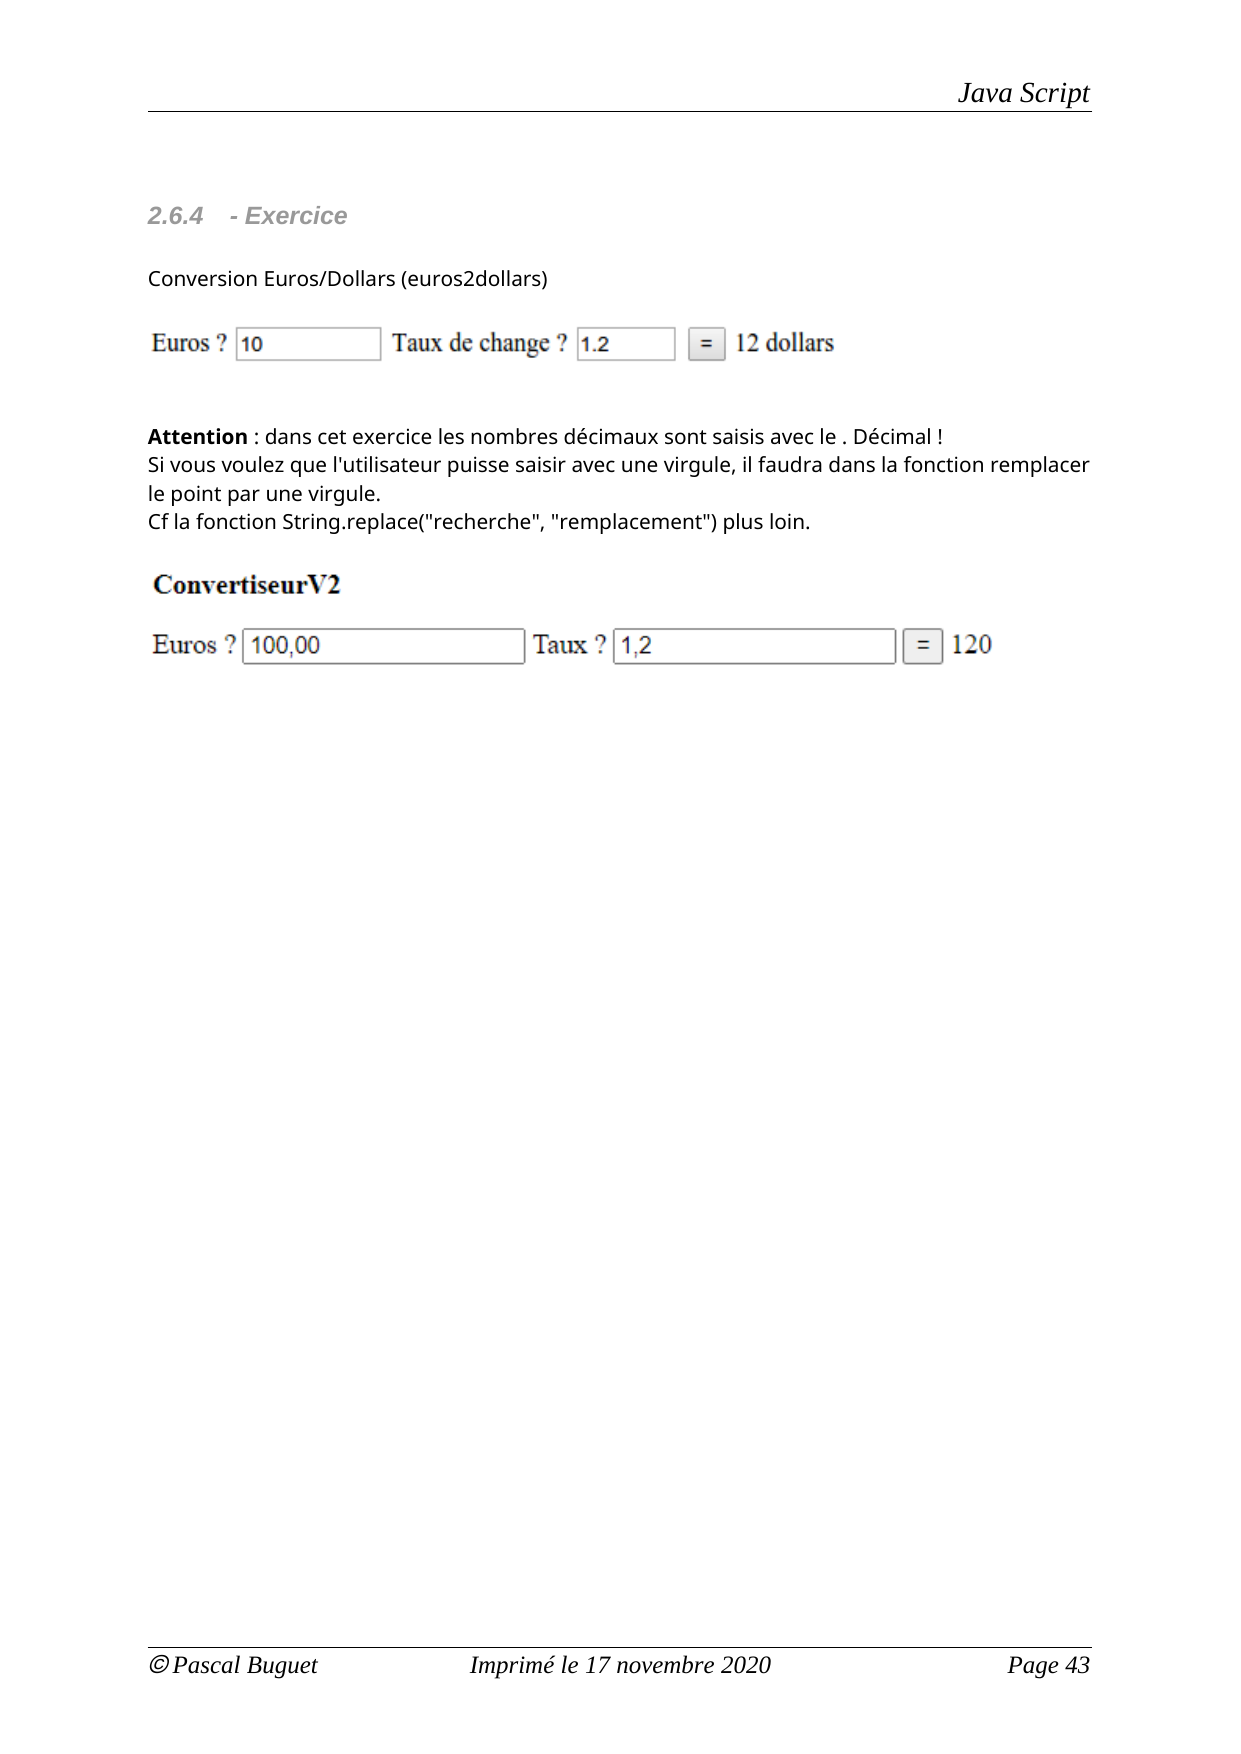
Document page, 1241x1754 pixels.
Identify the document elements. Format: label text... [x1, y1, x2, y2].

text Conversion Euros/Dollars (euros2dollars) [148, 264, 1092, 293]
picture [147, 321, 845, 366]
text Si vous voulez que l'utilisateur puisse saisir avec une virgule, il faudra dans la fonction remplacer le point par une virgule. [148, 451, 1092, 507]
subtitle - Exercice [148, 201, 1092, 230]
picture [147, 564, 1014, 682]
text Cf la fonction String.replace("recherche", "remplacement") plus loin. [148, 507, 1092, 536]
text Attention : dans cet exercice les nombres décimaux sont saisis avec le . Décimal ! [148, 422, 1092, 451]
